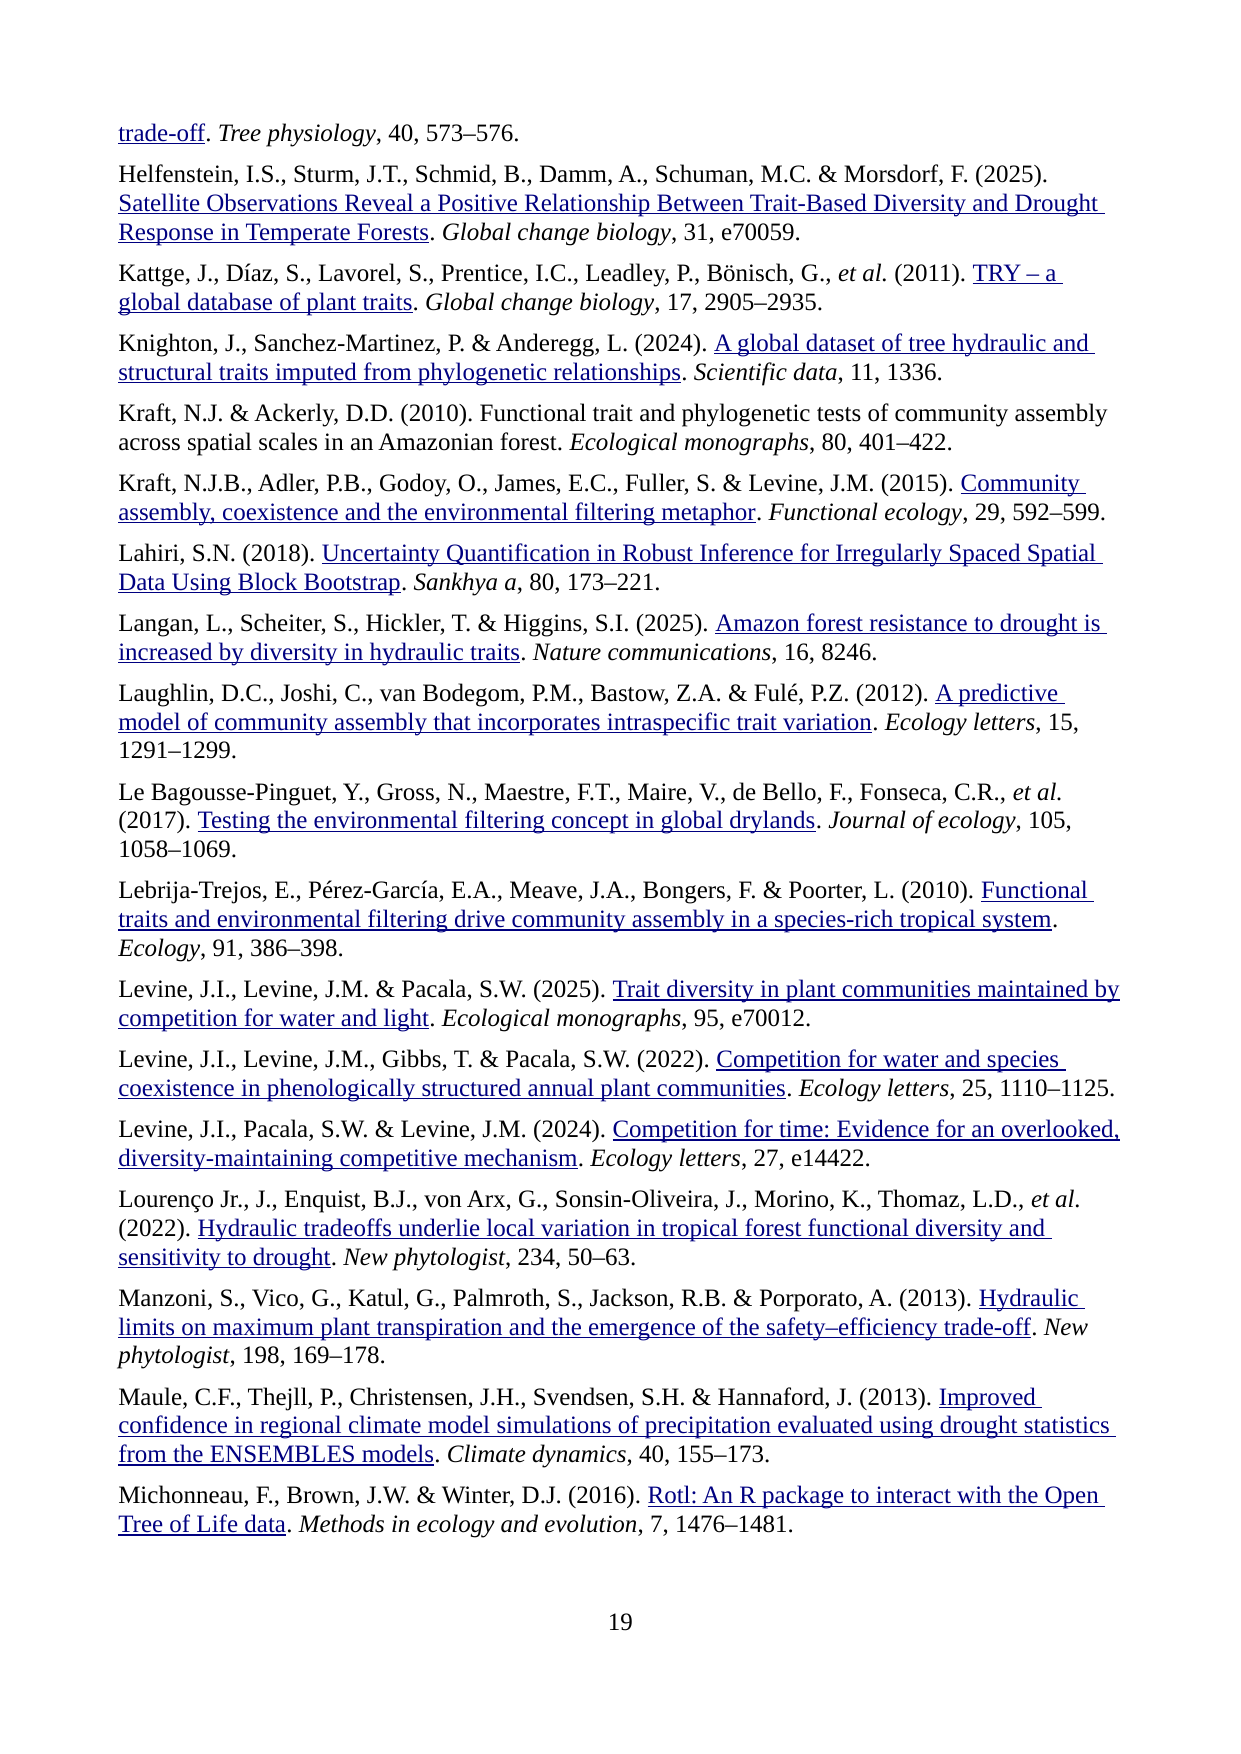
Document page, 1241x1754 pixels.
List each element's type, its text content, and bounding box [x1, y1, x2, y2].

text Lahiri, S.N. (2018). Uncertainty Quantification in Robust Inference for Irregularly Spaced Spatial Data Using Block Bootstrap. Sankhya a, 80, 173–221. [118, 538, 1122, 596]
text Kattge, J., Díaz, S., Lavorel, S., Prentice, I.C., Leadley, P., Bönisch, G., et al. (2011). TRY – a global database of plant traits. Global change biology, 17, 2905–2935. [118, 258, 1122, 316]
text Knighton, J., Sanchez-Martinez, P. & Anderegg, L. (2024). A global dataset of tree hydraulic and structural traits imputed from phylogenetic relationships. Scientific data, 11, 1336. [118, 328, 1122, 386]
text Helfenstein, I.S., Sturm, J.T., Schmid, B., Damm, A., Schuman, M.C. & Morsdorf, F. (2025). Satellite Observations Reveal a Positive Relationship Between Trait-Based Diversity and Drought Response in Temperate Forests. Global change biology, 31, e70059. [118, 159, 1122, 246]
text Kraft, N.J. & Ackerly, D.D. (2010). Functional trait and phylogenetic tests of community assembly across spatial scales in an Amazonian forest. Ecological monographs, 80, 401–422. [118, 398, 1122, 456]
text Laughlin, D.C., Joshi, C., van Bodegom, P.M., Bastow, Z.A. & Fulé, P.Z. (2012). A predictive model of community assembly that incorporates intraspecific trait variation. Ecology letters, 15, 1291–1299. [118, 678, 1122, 764]
text Lourenço Jr., J., Enquist, B.J., von Arx, G., Sonsin-Oliveira, J., Morino, K., Thomaz, L.D., et al. (2022). Hydraulic tradeoffs underlie local variation in tropical forest functional diversity and sensitivity to drought. New phytologist, 234, 50–63. [118, 1184, 1122, 1271]
text Le Bagousse-Pinguet, Y., Gross, N., Maestre, F.T., Maire, V., de Bello, F., Fonseca, C.R., et al. (2017). Testing the environmental filtering concept in global drylands. Journal of ecology, 105, 1058–1069. [118, 777, 1122, 863]
text Maule, C.F., Thejll, P., Christensen, J.H., Svendsen, S.H. & Hannaford, J. (2013). Improved confidence in regional climate model simulations of precipitation evaluated using drought statistics from the ENSEMBLES models. Climate dynamics, 40, 155–173. [118, 1382, 1122, 1468]
text Michonneau, F., Brown, J.W. & Winter, D.J. (2016). Rotl: An R package to interact with the Open Tree of Life data. Methods in ecology and evolution, 7, 1476–1481. [118, 1481, 1122, 1538]
text Levine, J.I., Pacala, S.W. & Levine, J.M. (2024). Competition for time: Evidence for an overlooked, diversity-maintaining competitive mechanism. Ecology letters, 27, e14422. [118, 1114, 1122, 1172]
text Levine, J.I., Levine, J.M., Gibbs, T. & Pacala, S.W. (2022). Competition for water and species coexistence in phenologically structured annual plant communities. Ecology letters, 25, 1110–1125. [118, 1044, 1122, 1102]
text Lebrija-Trejos, E., Pérez-García, E.A., Meave, J.A., Bongers, F. & Poorter, L. (2010). Functional traits and environmental filtering drive community assembly in a species-rich tropical system. Ecology, 91, 386–398. [118, 876, 1122, 962]
text Levine, J.I., Levine, J.M. & Pacala, S.W. (2025). Trait diversity in plant communities maintained by competition for water and light. Ecological monographs, 95, e70012. [118, 974, 1122, 1032]
text trade-off. Tree physiology, 40, 573–576. [118, 118, 1122, 147]
text Manzoni, S., Vico, G., Katul, G., Palmroth, S., Jackson, R.B. & Porporato, A. (2013). Hydraulic limits on maximum plant transpiration and the emergence of the safety–efficiency trade-off. New phytologist, 198, 169–178. [118, 1283, 1122, 1369]
text Kraft, N.J.B., Adler, P.B., Godoy, O., James, E.C., Fuller, S. & Levine, J.M. (2015). Community assembly, coexistence and the environmental filtering metaphor. Functional ecology, 29, 592–599. [118, 468, 1122, 526]
text Langan, L., Scheiter, S., Hickler, T. & Higgins, S.I. (2025). Amazon forest resistance to drought is increased by diversity in hydraulic traits. Nature communications, 16, 8246. [118, 608, 1122, 666]
